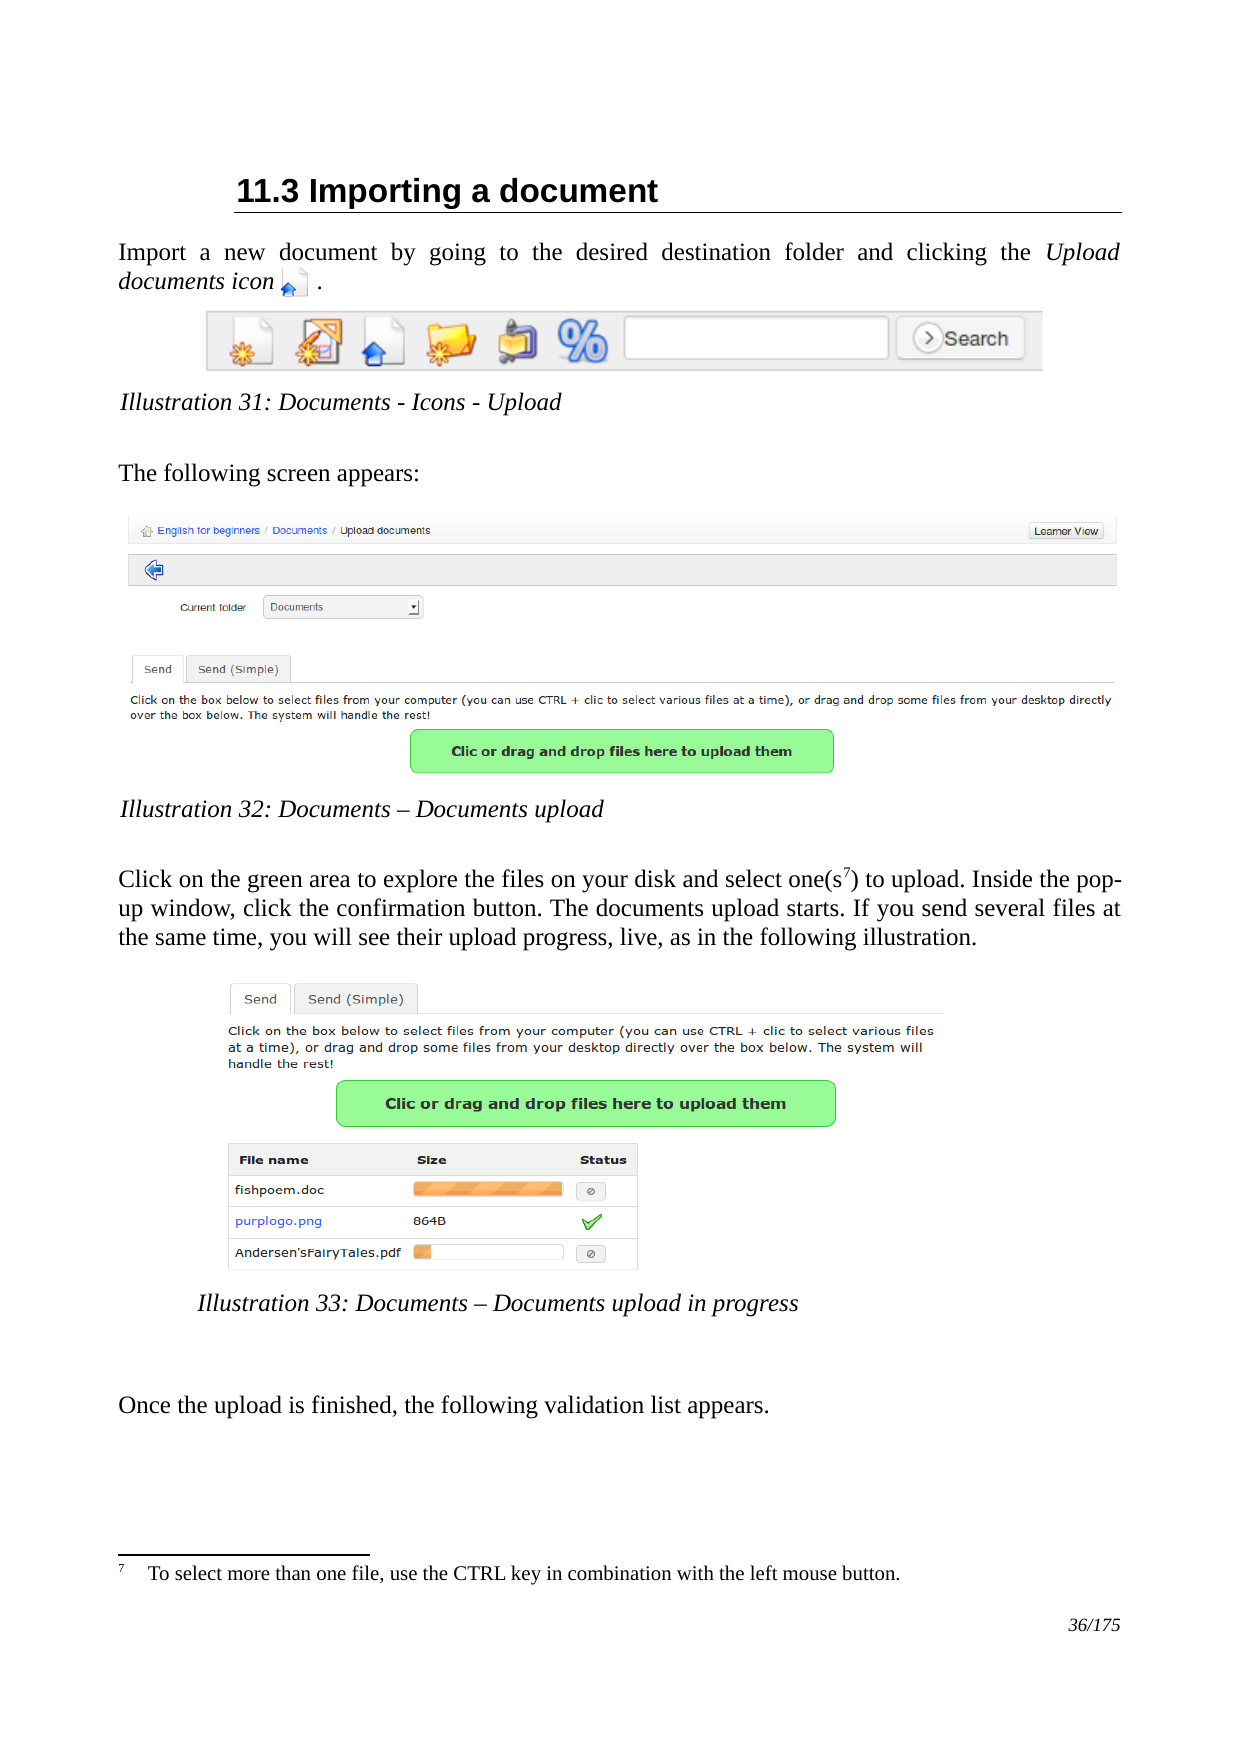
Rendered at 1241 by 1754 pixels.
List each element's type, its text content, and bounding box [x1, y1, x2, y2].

text To select more than one file, use the CTRL key in combination with the left mouse button. [118, 1561, 1122, 1585]
subtitle Importing a document [234, 172, 1122, 212]
text Import a new document by going to the desired destination folder and clicking the Upload documents icon . [118, 237, 1122, 296]
text Illustration 32: Documents – Documents upload [120, 795, 1120, 823]
text Click on the green area to explore the files on your disk and select one(s) to upload. Inside the pop-up window, click the confirmation button. The documents upload starts. If you send several files at the same time, you will see their upload progress, live, as in the following illustration. [118, 864, 1122, 950]
picture [197, 298, 1043, 387]
text Illustration 31: Documents - Icons - Upload [120, 311, 1120, 416]
picture [118, 516, 1122, 795]
text Illustration 33: Documents – Documents upload in progress [197, 977, 1043, 1317]
text Once the upload is finished, the following validation list appears. [118, 1390, 1122, 1419]
picture [280, 267, 310, 296]
picture [213, 964, 945, 1289]
text The following screen appears: [118, 458, 1122, 486]
